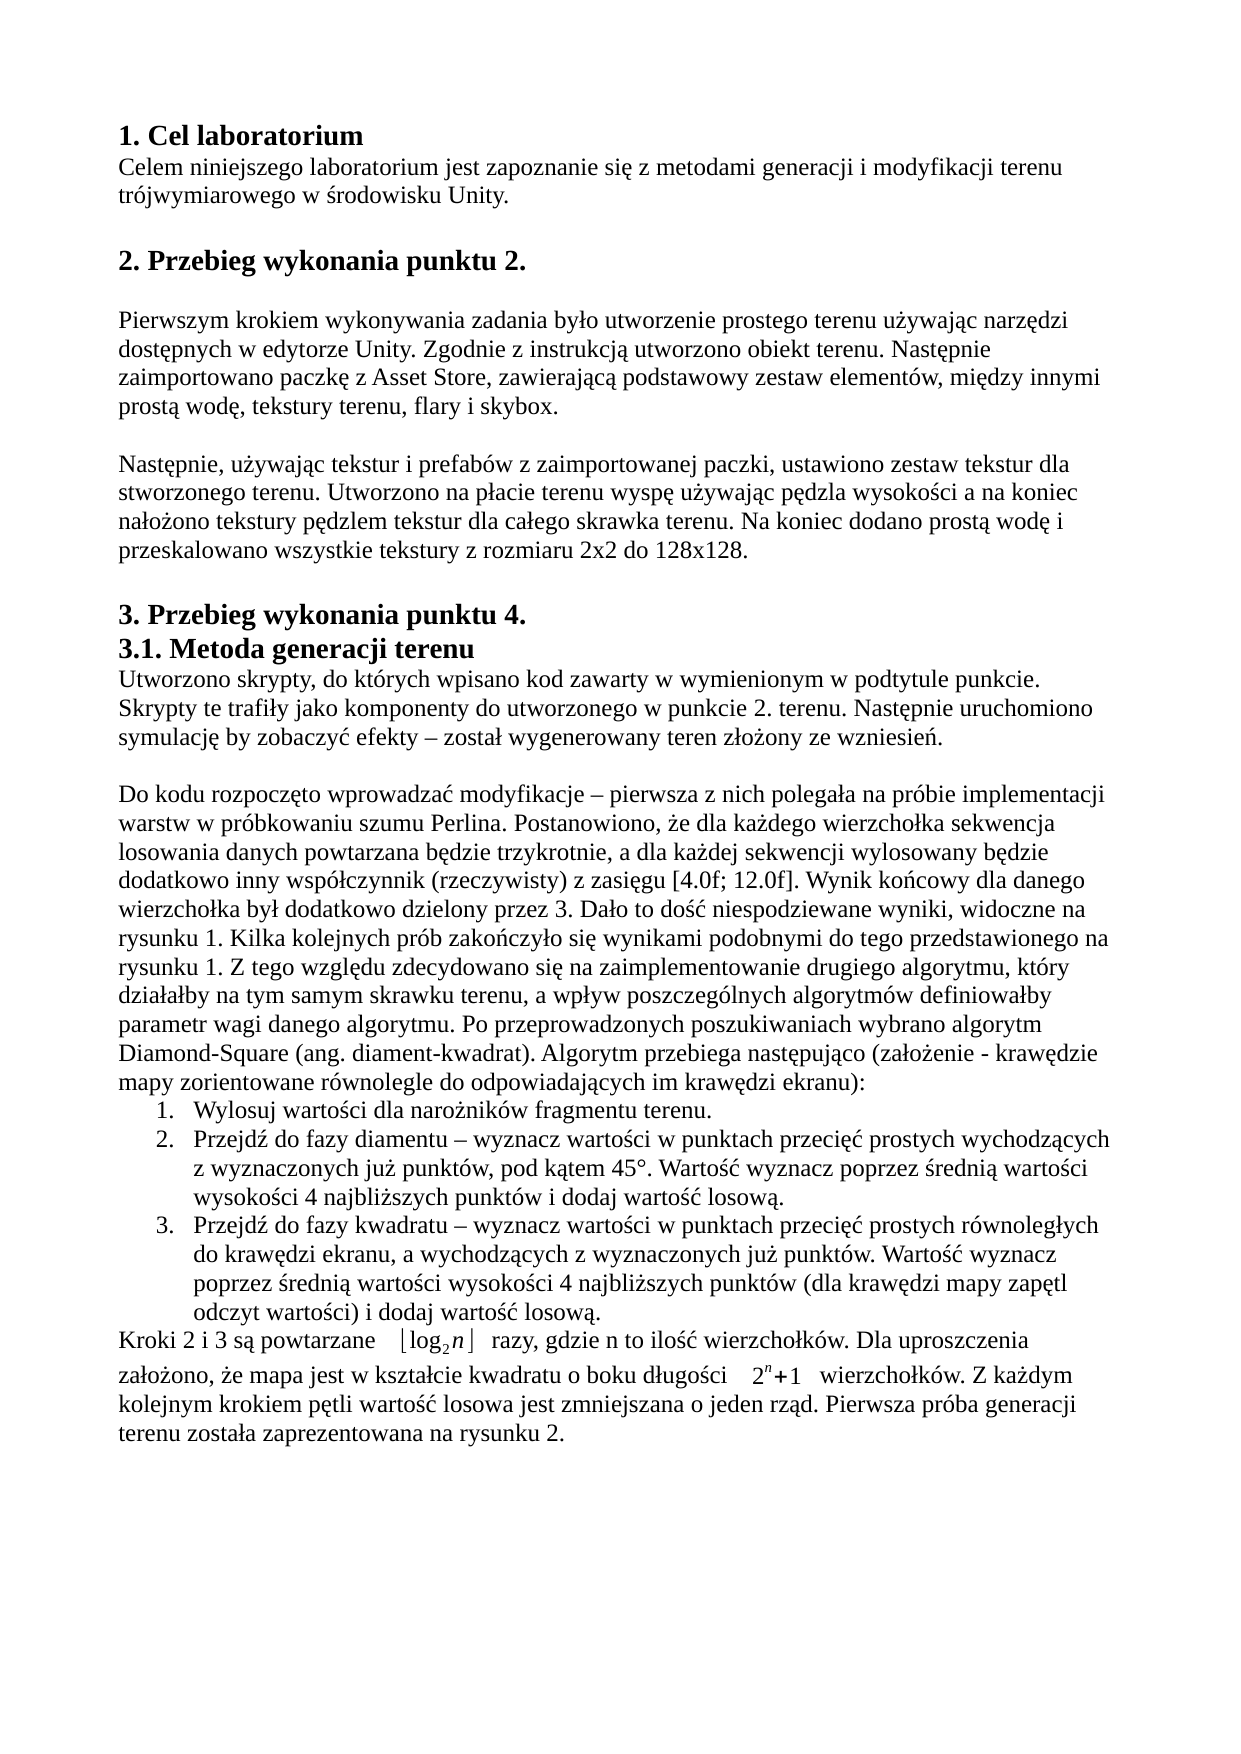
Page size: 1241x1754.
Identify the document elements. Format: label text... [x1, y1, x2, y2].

text Utworzono skrypty, do których wpisano kod zawarty w wymienionym w podtytule punkcie. Skrypty te trafiły jako komponenty do utworzonego w punkcie 2. terenu. Następnie uruchomiono symulację by zobaczyć efekty – został wygenerowany teren złożony ze wzniesień. [118, 664, 1122, 751]
text Następnie, używając tekstur i prefabów z zaimportowanej paczki, ustawiono zestaw tekstur dla stworzonego terenu. Utworzono na płacie terenu wyspę używając pędzla wysokości a na koniec nałożono tekstury pędzlem tekstur dla całego skrawka terenu. Na koniec dodano prostą wodę i przeskalowano wszystkie tekstury z rozmiaru 2x2 do 128x128. [118, 449, 1122, 564]
list Przejdź do fazy diamentu – wyznacz wartości w punktach przecięć prostych wychodzących z wyznaczonych już punktów, pod kątem 45°. Wartość wyznacz poprzez średnią wartości wysokości 4 najbliższych punktów i dodaj wartość losową. [156, 1124, 1122, 1211]
text Do kodu rozpoczęto wprowadzać modyfikacje – pierwsza z nich polegała na próbie implementacji warstw w próbkowaniu szumu Perlina. Postanowiono, że dla każdego wierzchołka sekwencja losowania danych powtarzana będzie trzykrotnie, a dla każdej sekwencji wylosowany będzie dodatkowo inny współczynnik (rzeczywisty) z zasięgu [4.0f; 12.0f]. Wynik końcowy dla danego wierzchołka był dodatkowo dzielony przez 3. Dało to dość niespodziewane wyniki, widoczne na rysunku 1. Kilka kolejnych prób zakończyło się wynikami podobnymi do tego przedstawionego na rysunku 1. Z tego względu zdecydowano się na zaimplementowanie drugiego algorytmu, który działałby na tym samym skrawku terenu, a wpływ poszczególnych algorytmów definiowałby parametr wagi danego algorytmu. Po przeprowadzonych poszukiwaniach wybrano algorytm Diamond-Square (ang. diament-kwadrat). Algorytm przebiega następująco (założenie - krawędzie mapy zorientowane równolegle do odpowiadających im krawędzi ekranu): [118, 779, 1122, 1096]
list Przejdź do fazy kwadratu – wyznacz wartości w punktach przecięć prostych równoległych do krawędzi ekranu, a wychodzących z wyznaczonych już punktów. Wartość wyznacz poprzez średnią wartości wysokości 4 najbliższych punktów (dla krawędzi mapy zapętl odczyt wartości) i dodaj wartość losową. [156, 1211, 1122, 1326]
text Kroki 2 i 3 są powtarzane razy, gdzie n to ilość wierzchołków. Dla uproszczenia założono, że mapa jest w kształcie kwadratu o boku długości wierzchołków. Z każdym kolejnym krokiem pętli wartość losowa jest zmniejszana o jeden rząd. Pierwsza próba generacji terenu została zaprezentowana na rysunku 2. [118, 1326, 1122, 1447]
text 2. Przebieg wykonania punktu 2. [118, 243, 1122, 276]
text Celem niniejszego laboratorium jest zapoznanie się z metodami generacji i modyfikacji terenu trójwymiarowego w środowisku Unity. [118, 152, 1122, 209]
text 3. Przebieg wykonania punktu 4. [118, 597, 1122, 631]
text 1. Cel laboratorium [118, 118, 1122, 152]
text Pierwszym krokiem wykonywania zadania było utworzenie prostego terenu używając narzędzi dostępnych w edytorze Unity. Zgodnie z instrukcją utworzono obiekt terenu. Następnie zaimportowano paczkę z Asset Store, zawierającą podstawowy zestaw elementów, między innymi prostą wodę, tekstury terenu, flary i skybox. [118, 305, 1122, 420]
list Wylosuj wartości dla narożników fragmentu terenu. [156, 1096, 1122, 1124]
text 3.1. Metoda generacji terenu [118, 631, 1122, 664]
